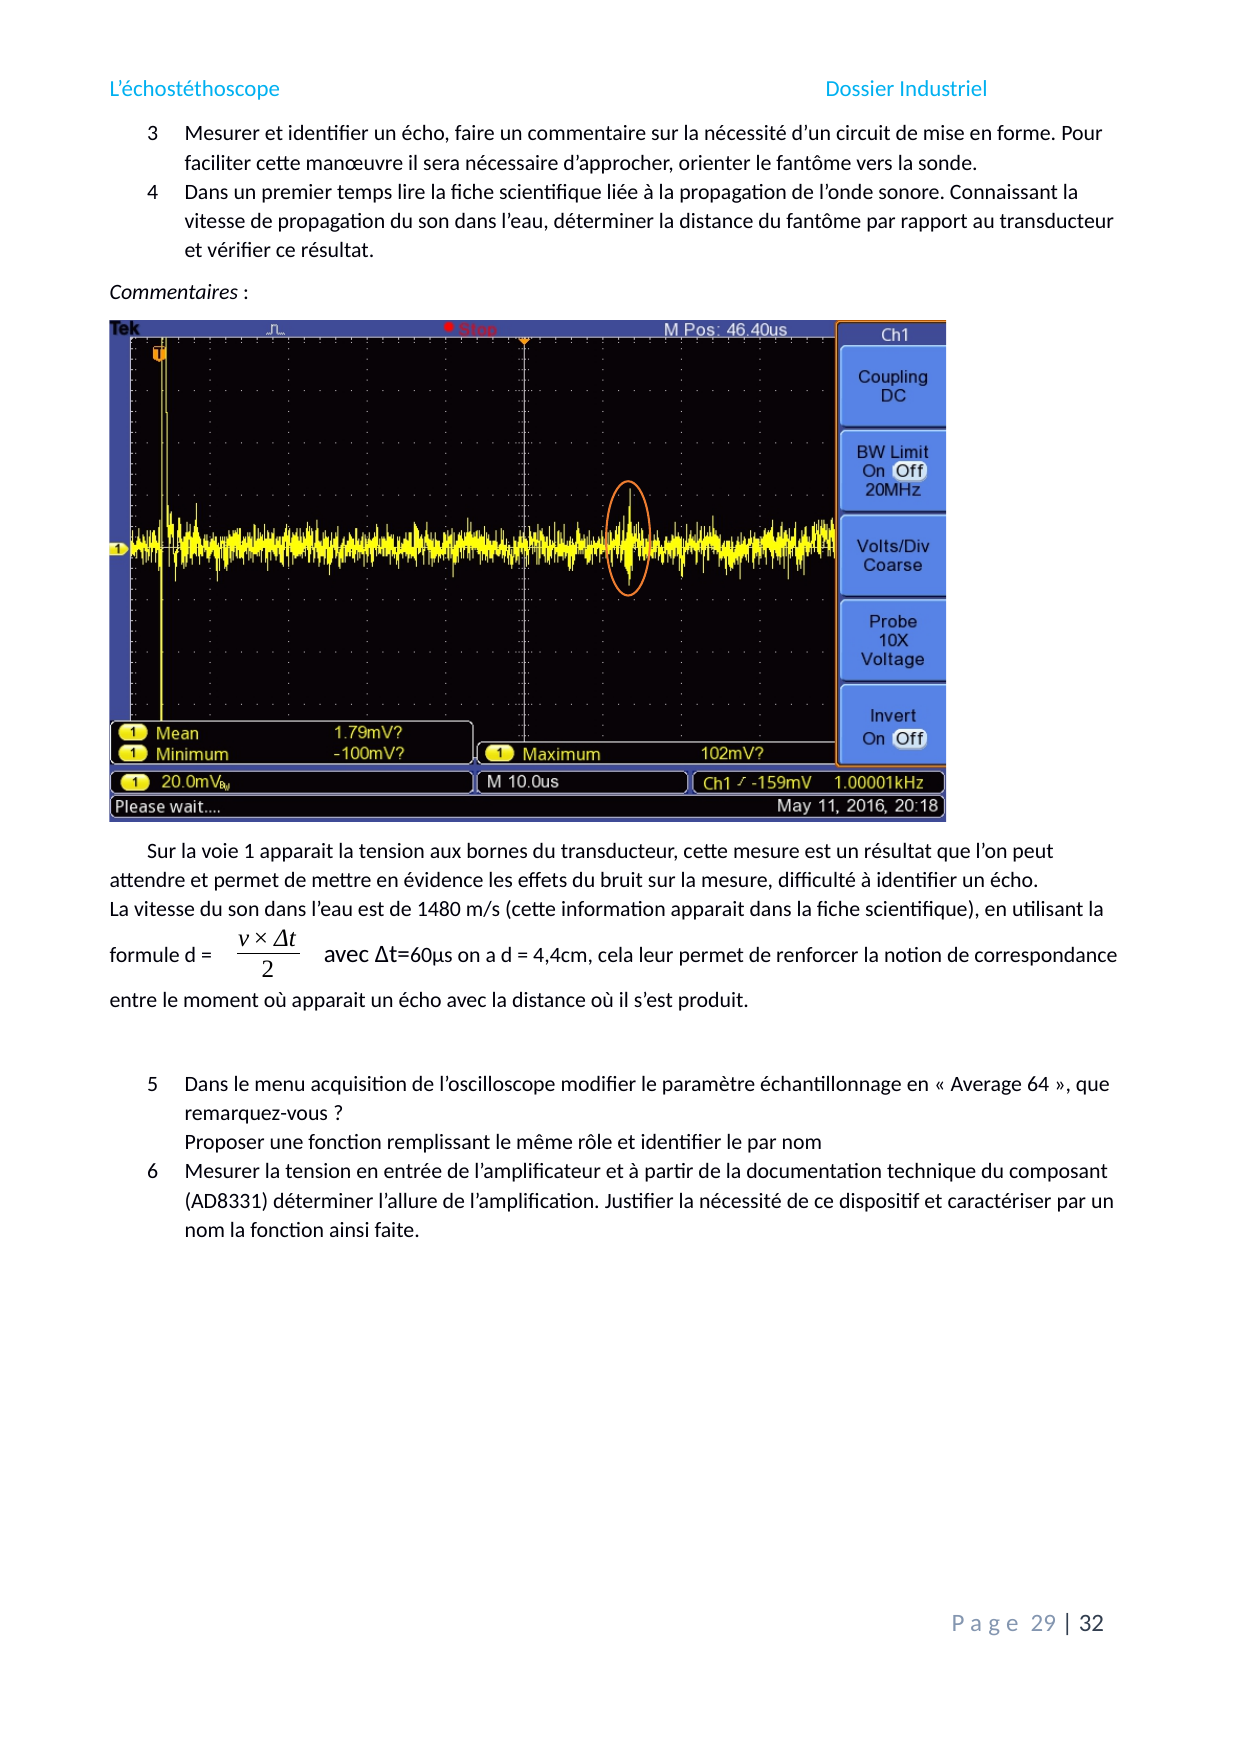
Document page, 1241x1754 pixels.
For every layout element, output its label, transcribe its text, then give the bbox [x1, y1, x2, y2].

list Mesurer la tension en entrée de l’amplificateur et à partir de la documentation technique du composant (AD8331) déterminer l’allure de l’amplification. Justifier la nécessité de ce dispositif et caractériser par un nom la fonction ainsi faite. [147, 1158, 1131, 1243]
text Commentaires : [109, 278, 1131, 305]
text Sur la voie 1 apparait la tension aux bornes du transducteur, cette mesure est un résultat que l’on peut attendre et permet de mettre en évidence les effets du bruit sur la mesure, difficulté à identifier un écho. La vitesse du son dans l’eau est de 1480 m/s (cette information apparait dans la fiche scientifique), en utilisant la formule d = avec Δt=60µs on a d = 4,4cm, cela leur permet de renforcer la notion de correspondance entre le moment où apparait un écho avec la distance où il s’est produit. [109, 837, 1131, 1013]
list Dans un premier temps lire la fiche scientifique liée à la propagation de l’onde sonore. Connaissant la vitesse de propagation du son dans l’eau, déterminer la distance du fantôme par rapport au transducteur et vérifier ce résultat. [147, 178, 1131, 263]
list Dans le menu acquisition de l’oscilloscope modifier le paramètre échantillonnage en « Average 64 », que remarquez-vous ? [147, 1070, 1131, 1126]
list Mesurer et identifier un écho, faire un commentaire sur la nécessité d’un circuit de mise en forme. Pour faciliter cette manœuvre il sera nécessaire d’approcher, orienter le fantôme vers la sonde. [147, 119, 1131, 176]
list Proposer une fonction remplissant le même rôle et identifier le par nom [184, 1128, 1131, 1155]
picture [109, 320, 947, 822]
